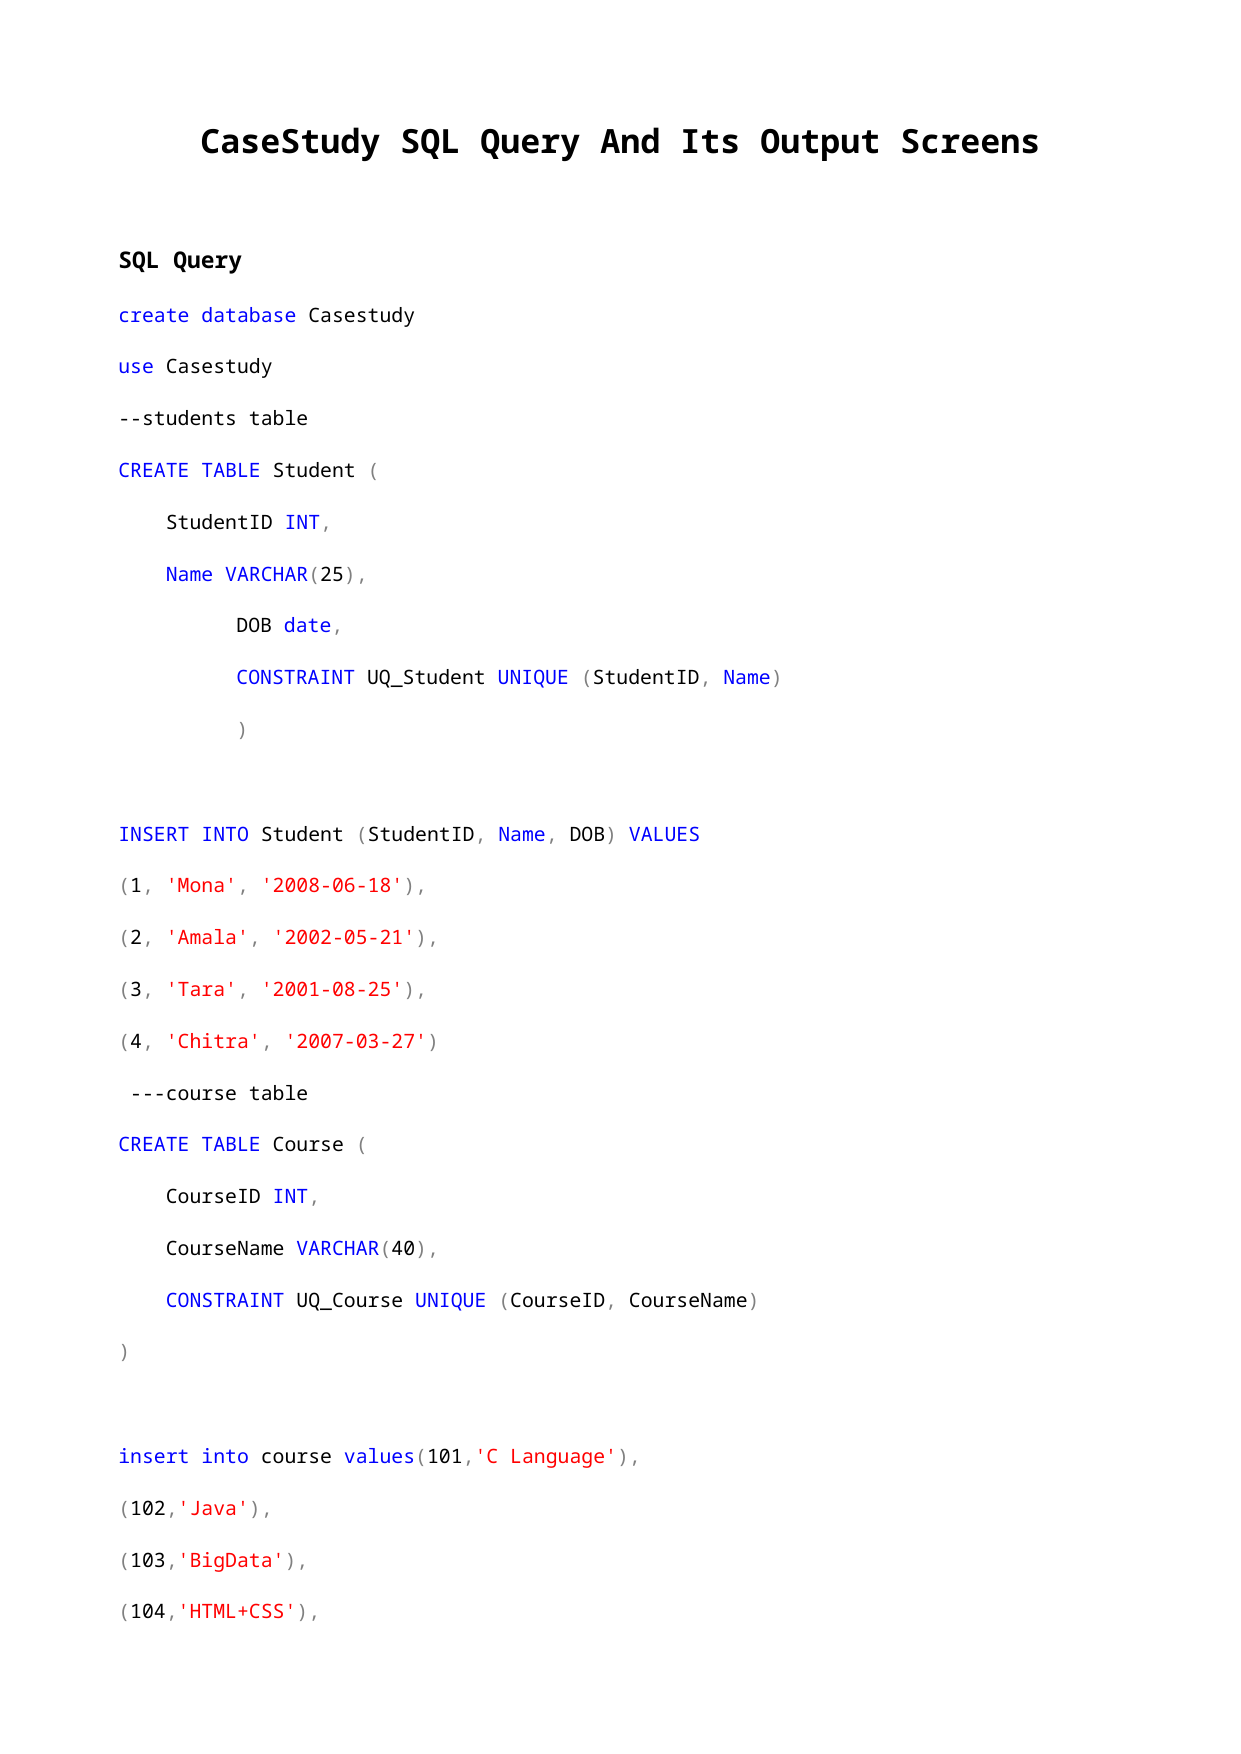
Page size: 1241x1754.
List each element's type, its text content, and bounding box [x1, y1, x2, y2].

text ) [118, 715, 1122, 742]
text INSERT INTO Student (StudentID, Name, DOB) VALUES [118, 820, 1122, 847]
text ) [118, 1338, 1122, 1364]
text CONSTRAINT UQ_Course UNIQUE (CourseID, CourseName) [118, 1286, 1122, 1313]
text (104,'HTML+CSS'), [118, 1598, 1122, 1625]
text (3, 'Tara', '2001-08-25'), [118, 975, 1122, 1002]
text (2, 'Amala', '2002-05-21'), [118, 923, 1122, 950]
text (103,'BigData'), [118, 1546, 1122, 1573]
text CREATE TABLE Student ( [118, 456, 1122, 483]
text CourseID INT, [118, 1182, 1122, 1209]
text create database Casestudy [118, 301, 1122, 328]
text --students table [118, 404, 1122, 431]
text (1, 'Mona', '2008-06-18'), [118, 872, 1122, 899]
text (102,'Java'), [118, 1494, 1122, 1521]
text ---course table [118, 1079, 1122, 1106]
text Name VARCHAR(25), [118, 560, 1122, 587]
text CREATE TABLE Course ( [118, 1131, 1122, 1157]
text DOB date, [118, 612, 1122, 638]
text StudentID INT, [118, 508, 1122, 535]
text CaseStudy SQL Query And Its Output Screens [118, 118, 1122, 163]
text insert into course values(101,'C Language'), [118, 1442, 1122, 1469]
text CourseName VARCHAR(40), [118, 1234, 1122, 1261]
text SQL Query [118, 244, 1122, 275]
text CONSTRAINT UQ_Student UNIQUE (StudentID, Name) [118, 663, 1122, 690]
text use Casestudy [118, 353, 1122, 380]
text (4, 'Chitra', '2007-03-27') [118, 1027, 1122, 1054]
